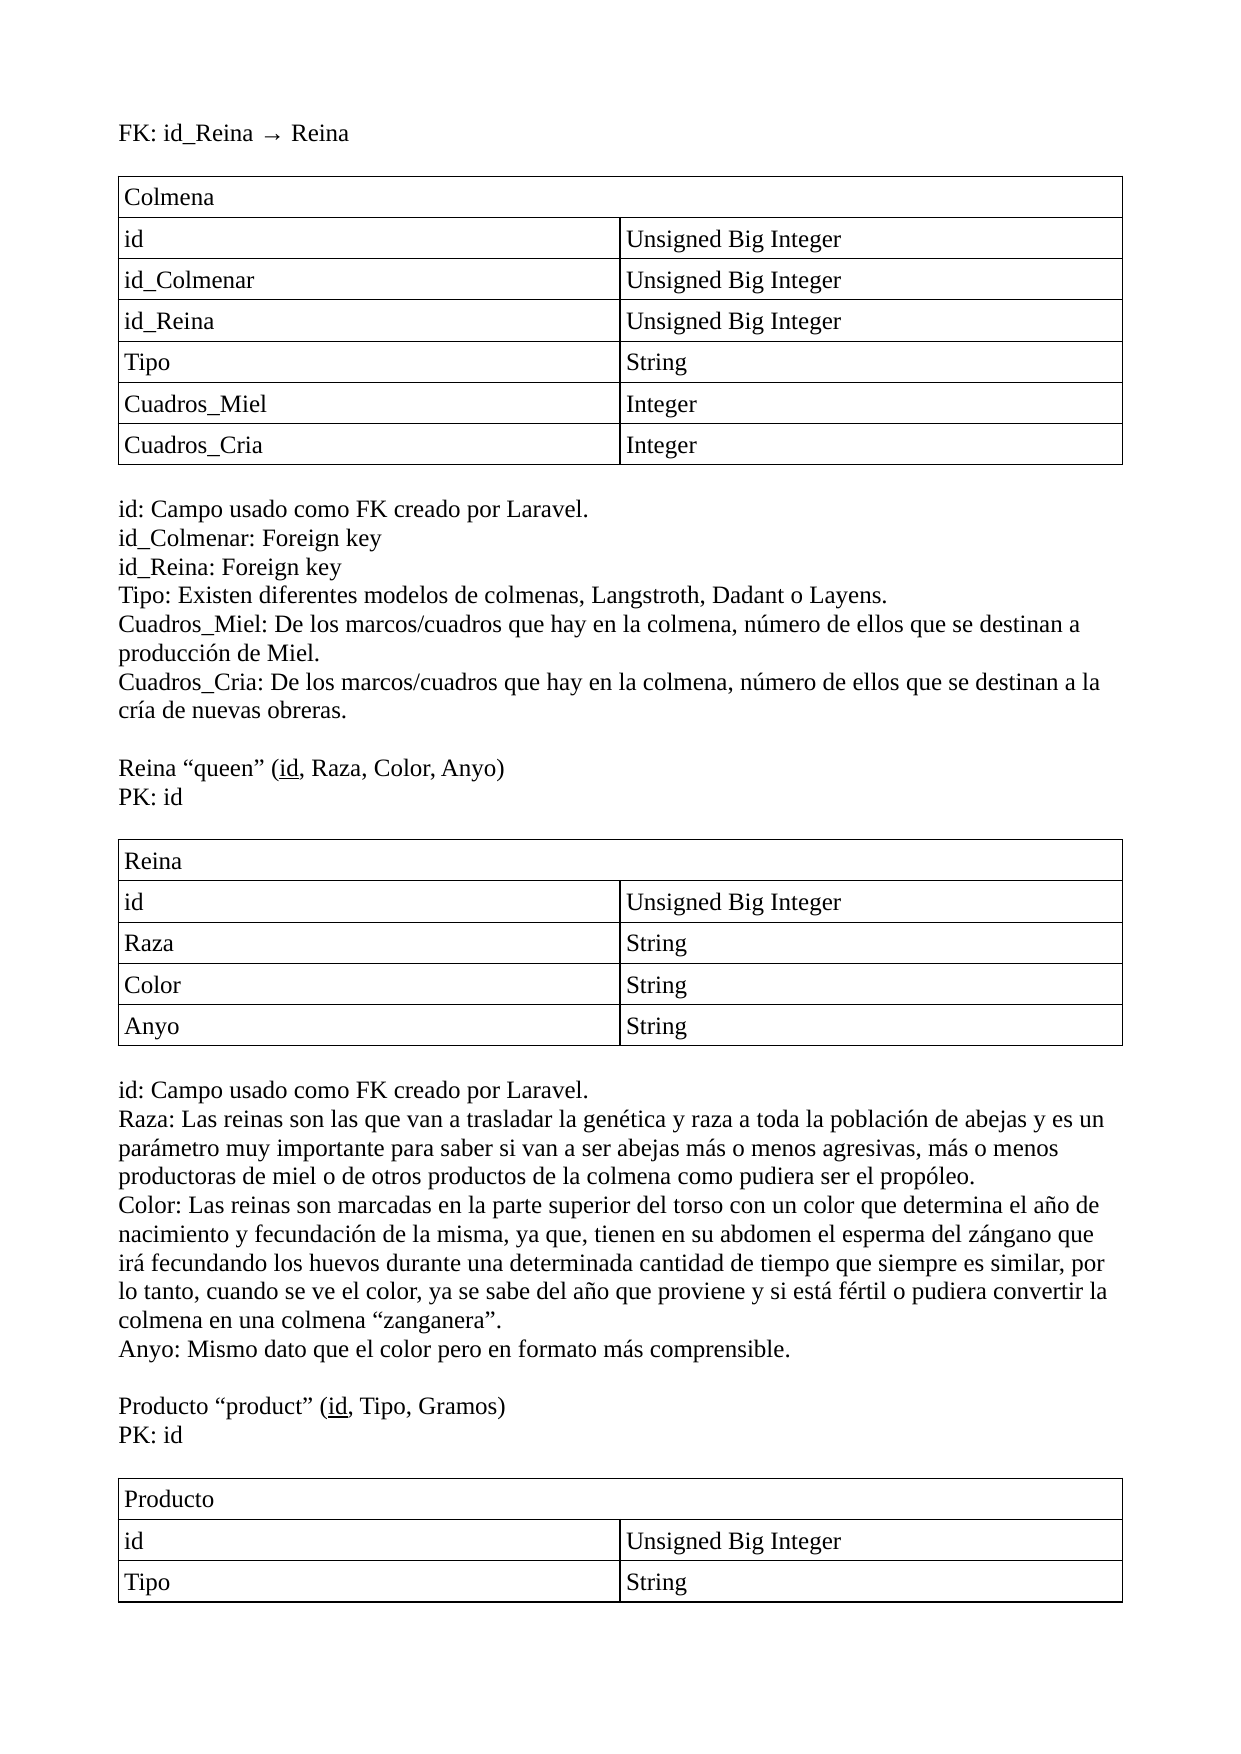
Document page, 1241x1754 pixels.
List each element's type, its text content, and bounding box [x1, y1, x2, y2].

table_cell Tipo [119, 342, 619, 382]
table_cell String [621, 923, 1122, 963]
text Cuadros_Cria: De los marcos/cuadros que hay en la colmena, número de ellos que se destinan a la cría de nuevas obreras. [118, 667, 1122, 724]
table_cell Anyo [119, 1005, 619, 1045]
text Cuadros_Miel: De los marcos/cuadros que hay en la colmena, número de ellos que se destinan a producción de Miel. [118, 609, 1122, 667]
table_cell Cuadros_Cria [119, 424, 619, 464]
text Color: Las reinas son marcadas en la parte superior del torso con un color que determina el año de nacimiento y fecundación de la misma, ya que, tienen en su abdomen el esperma del zángano que irá fecundando los huevos durante una determinada cantidad de tiempo que siempre es similar, por lo tanto, cuando se ve el color, ya se sabe del año que proviene y si está fértil o pudiera convertir la colmena en una colmena “zanganera”. [118, 1190, 1122, 1334]
table_cell Unsigned Big Integer [621, 1520, 1122, 1560]
table_header Colmena [119, 177, 1122, 217]
table_header Reina [119, 840, 1122, 880]
table_cell String [621, 964, 1122, 1004]
table_cell Integer [621, 424, 1122, 464]
table_cell Unsigned Big Integer [621, 881, 1122, 922]
table_cell Integer [621, 383, 1122, 423]
text id: Campo usado como FK creado por Laravel. [118, 1075, 1122, 1104]
text Anyo: Mismo dato que el color pero en formato más comprensible. [118, 1334, 1122, 1363]
table_cell Raza [119, 923, 619, 963]
table_cell id_Reina [119, 300, 619, 341]
table_cell Tipo [119, 1561, 619, 1601]
table_cell id [119, 218, 619, 258]
text Tipo: Existen diferentes modelos de colmenas, Langstroth, Dadant o Layens. [118, 580, 1122, 609]
table_cell String [621, 1005, 1122, 1045]
table_cell Unsigned Big Integer [621, 300, 1122, 341]
text PK: id [118, 782, 1122, 810]
text Reina “queen” (id, Raza, Color, Anyo) [118, 753, 1122, 782]
text id_Reina: Foreign key [118, 552, 1122, 580]
text Producto “product” (id, Tipo, Gramos) [118, 1391, 1122, 1420]
table_cell Color [119, 964, 619, 1004]
table_cell Cuadros_Miel [119, 383, 619, 423]
table_cell Unsigned Big Integer [621, 218, 1122, 258]
table_cell id [119, 1520, 619, 1560]
table_cell String [621, 1561, 1122, 1601]
text id_Colmenar: Foreign key [118, 523, 1122, 552]
text Raza: Las reinas son las que van a trasladar la genética y raza a toda la población de abejas y es un parámetro muy importante para saber si van a ser abejas más o menos agresivas, más o menos productoras de miel o de otros productos de la colmena como pudiera ser el propóleo. [118, 1104, 1122, 1190]
text FK: id_Reina → Reina [118, 118, 1122, 147]
table_cell String [621, 342, 1122, 382]
table_cell id [119, 881, 619, 922]
text PK: id [118, 1420, 1122, 1449]
table_cell id_Colmenar [119, 259, 619, 299]
table_header Producto [119, 1479, 1122, 1519]
text id: Campo usado como FK creado por Laravel. [118, 494, 1122, 523]
table_cell Unsigned Big Integer [621, 259, 1122, 299]
